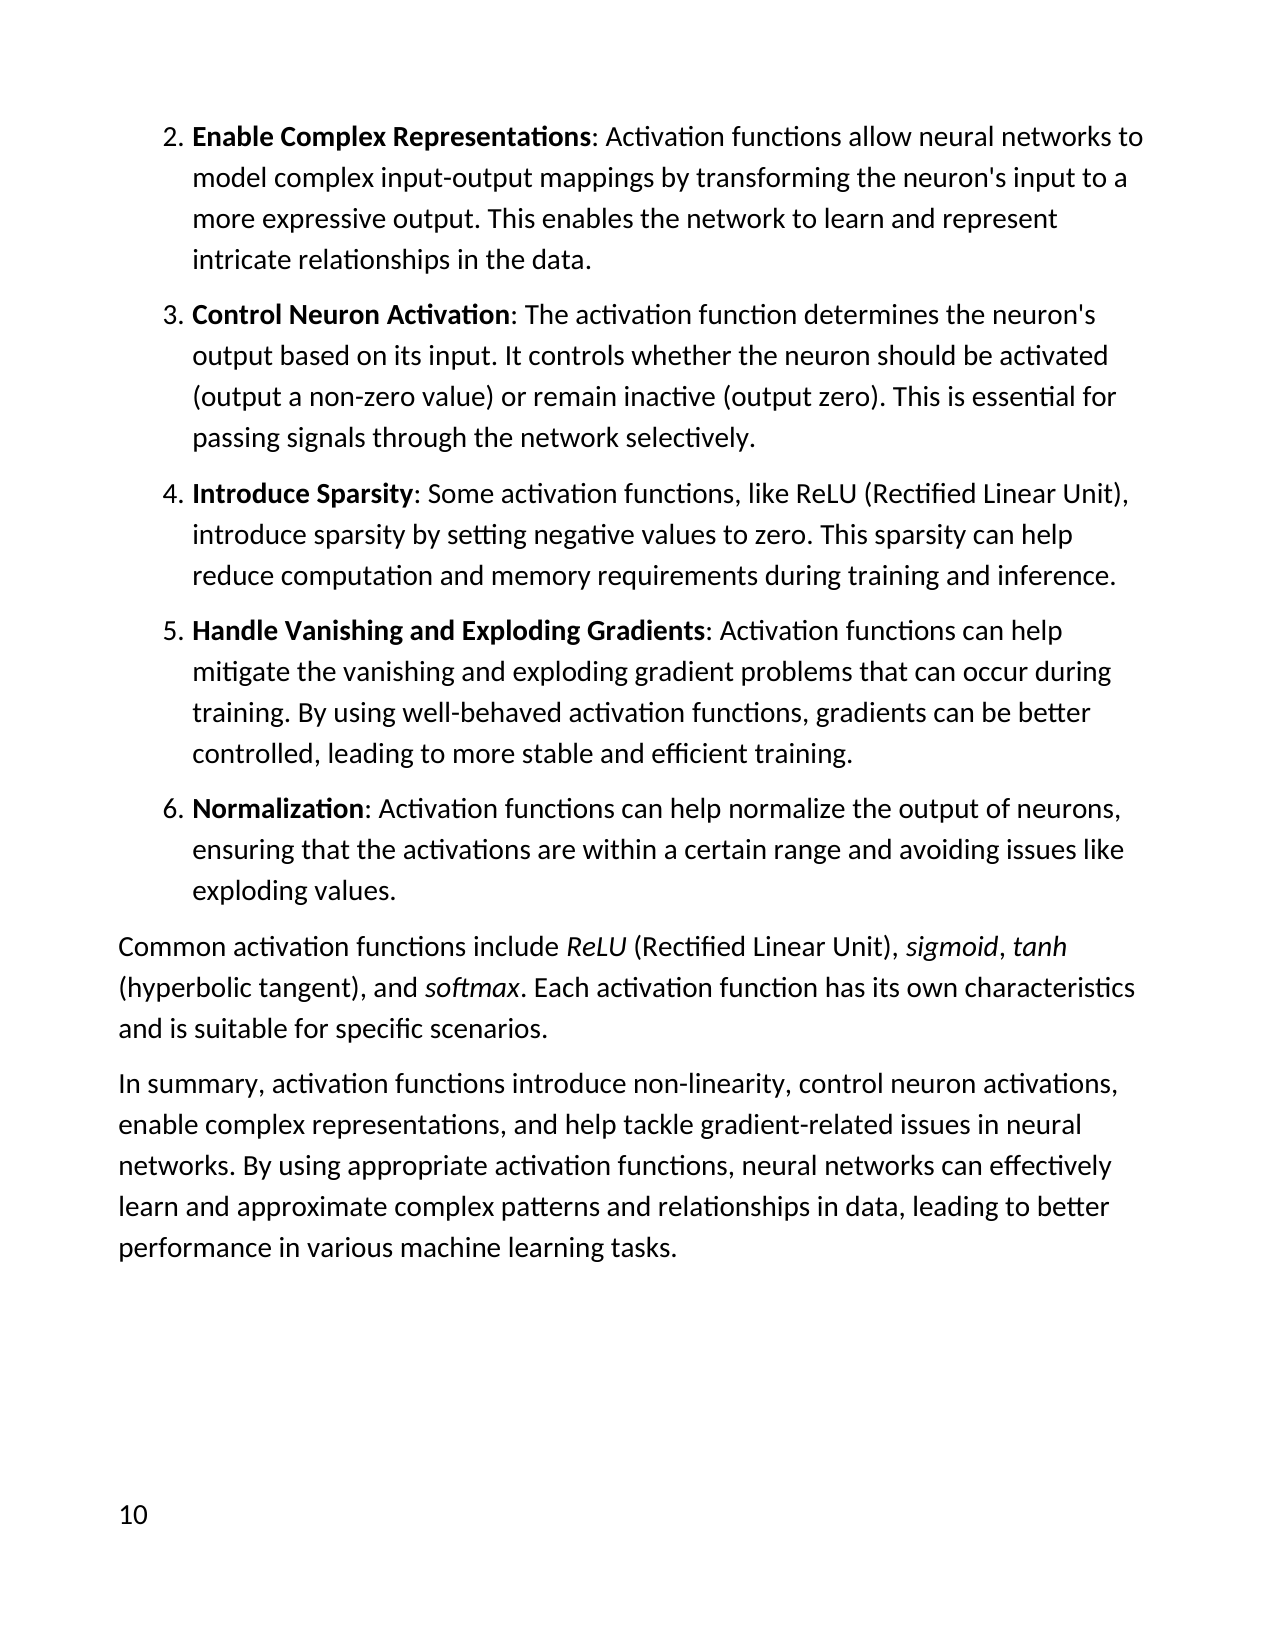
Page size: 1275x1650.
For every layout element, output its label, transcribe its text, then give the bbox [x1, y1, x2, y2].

text In summary, activation functions introduce non-linearity, control neuron activations, enable complex representations, and help tackle gradient-related issues in neural networks. By using appropriate activation functions, neural networks can effectively learn and approximate complex patterns and relationships in data, leading to better performance in various machine learning tasks. [118, 1065, 1157, 1265]
list Normalization: Activation functions can help normalize the output of neurons, ensuring that the activations are within a certain range and avoiding issues like exploding values. [162, 791, 1157, 908]
list Control Neuron Activation: The activation function determines the neuron's output based on its input. It controls whether the neuron should be activated (output a non-zero value) or remain inactive (output zero). This is essential for passing signals through the network selectively. [162, 296, 1157, 455]
text Common activation functions include ReLU (Rectified Linear Unit), sigmoid, tanh (hyperbolic tangent), and softmax. Each activation function has its own characteristics and is suitable for specific scenarios. [118, 928, 1157, 1045]
list Enable Complex Representations: Activation functions allow neural networks to model complex input-output mappings by transforming the neuron's input to a more expressive output. This enables the network to learn and represent intricate relationships in the data. [162, 118, 1157, 277]
list Handle Vanishing and Exploding Gradients: Activation functions can help mitigate the vanishing and exploding gradient problems that can occur during training. By using well-behaved activation functions, gradients can be better controlled, leading to more stable and efficient training. [162, 612, 1157, 771]
list Introduce Sparsity: Some activation functions, like ReLU (Rectified Linear Unit), introduce sparsity by setting negative values to zero. This sparsity can help reduce computation and memory requirements during training and inference. [162, 475, 1157, 592]
